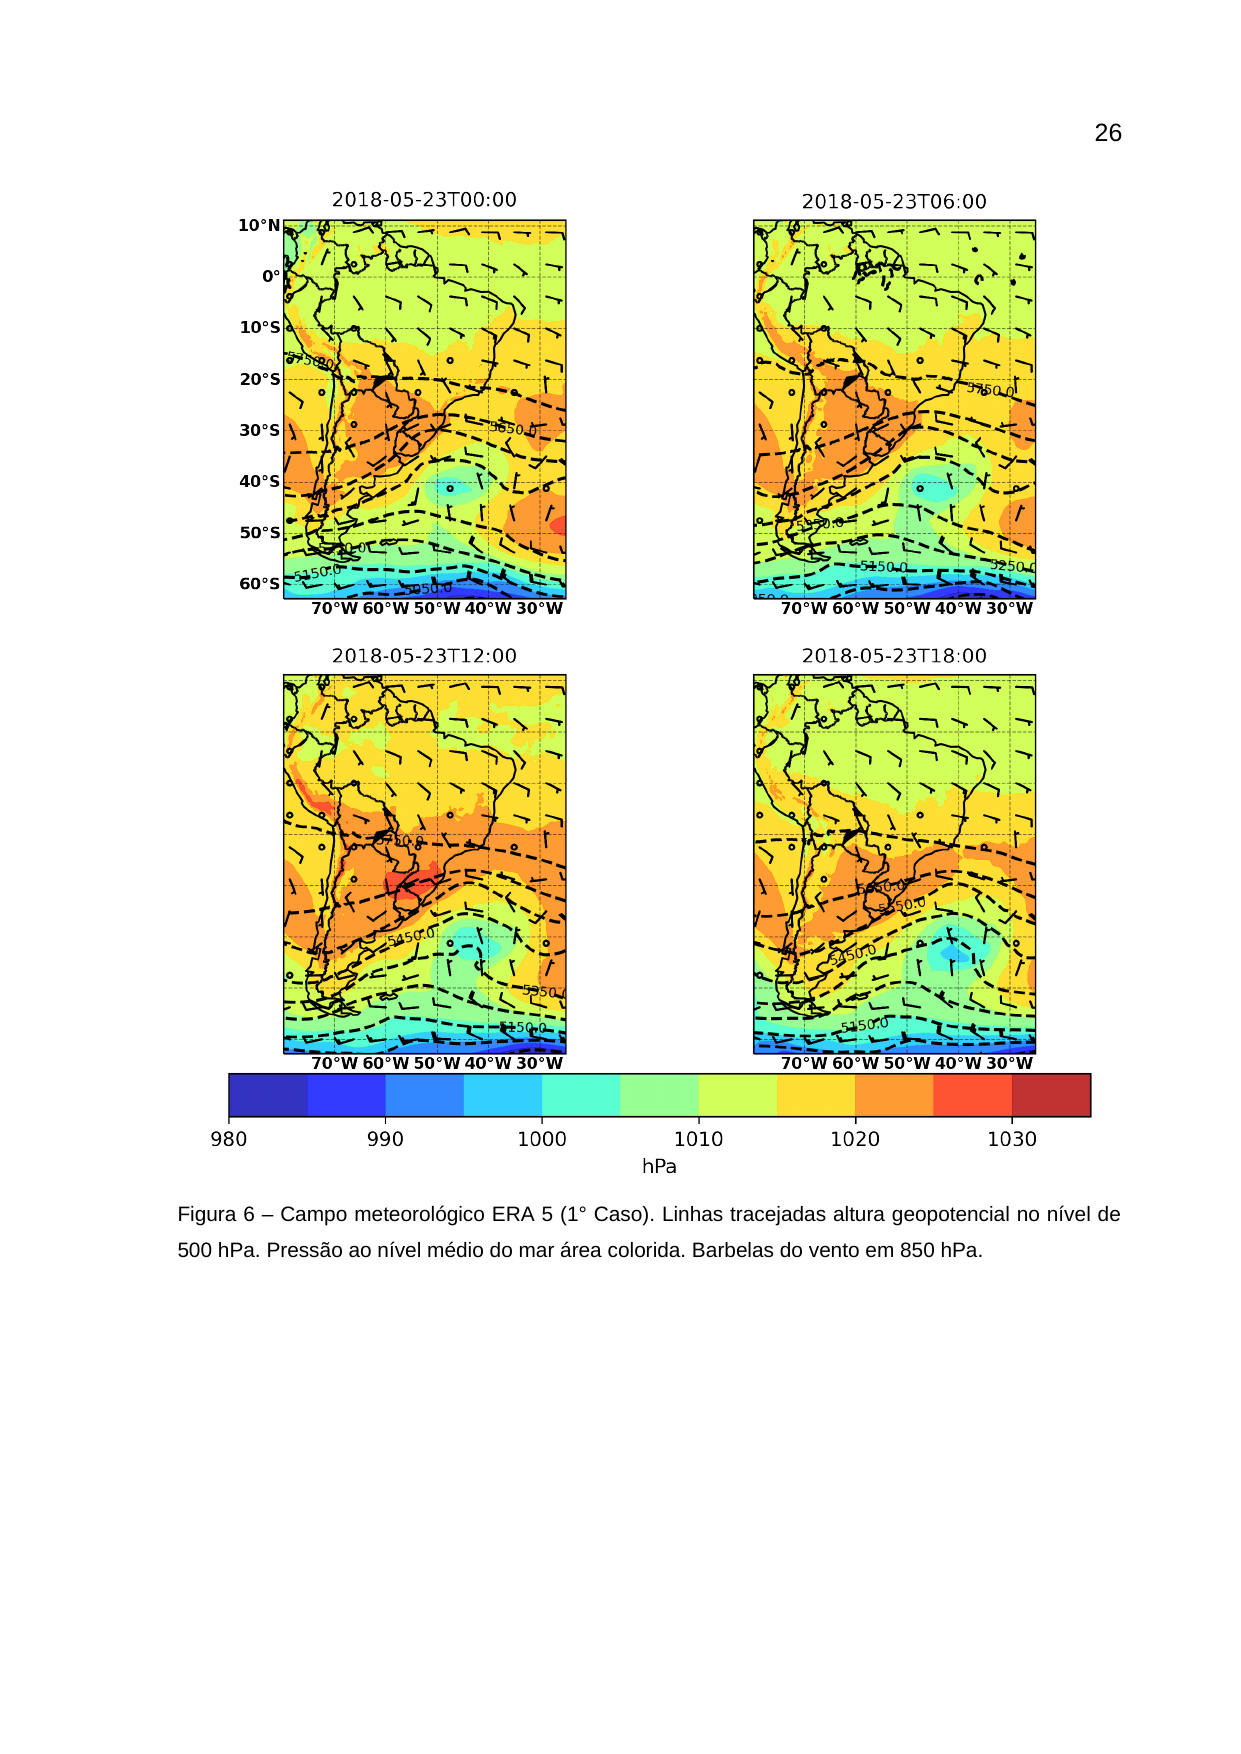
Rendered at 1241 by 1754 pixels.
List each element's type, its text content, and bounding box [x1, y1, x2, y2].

text Figura 6 – Campo meteorológico ERA 5 (1° Caso). Linhas tracejadas altura geopotencial no nível de 500 hPa. Pressão ao nível médio do mar área colorida. Barbelas do vento em 850 hPa. [177, 177, 1122, 1262]
picture [196, 177, 1104, 1191]
